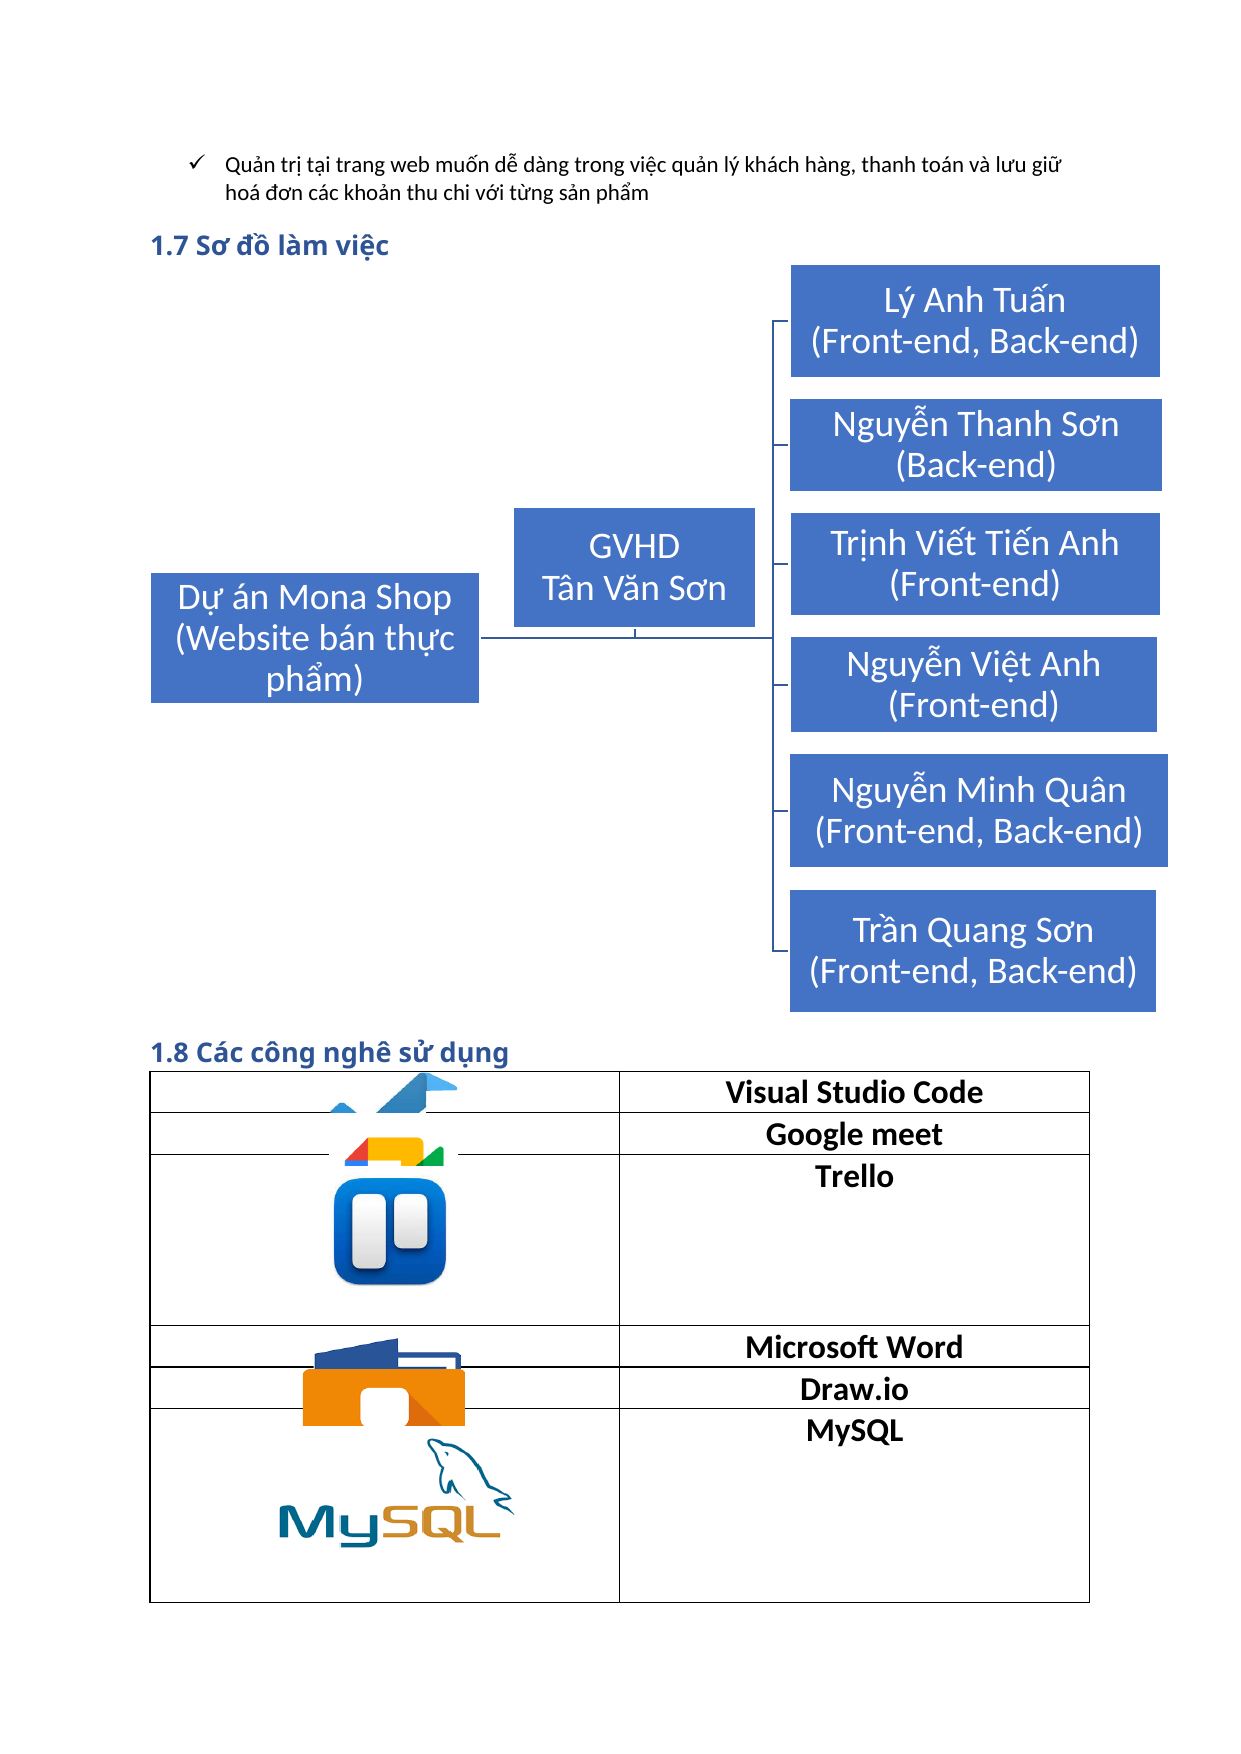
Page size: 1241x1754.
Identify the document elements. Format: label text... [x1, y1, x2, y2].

table_cell [459, 1113, 619, 1154]
table_cell Trello [620, 1155, 1089, 1325]
table_header [427, 1072, 619, 1112]
table_cell Microsoft Word [620, 1326, 1089, 1366]
table_cell [151, 1326, 619, 1366]
table_cell [461, 1368, 619, 1408]
table_cell MySQL [620, 1409, 1089, 1602]
subtitle 1.8 Các công nghê sử dụng [150, 1034, 1090, 1071]
list Quản trị tại trang web muốn dễ dàng trong việc quản lý khách hàng, thanh toán và lưu giữ hoá đơn các khoản thu chi với từng sản phẩm [187, 150, 1090, 206]
subtitle 1.7 Sơ đồ làm việc [150, 227, 1090, 264]
table_cell [151, 1113, 329, 1154]
table_cell Google meet [620, 1113, 1089, 1154]
table_header Visual Studio Code [620, 1072, 1089, 1112]
table_cell Draw.io [620, 1368, 1089, 1408]
table_header [151, 1072, 417, 1112]
table_cell [151, 1409, 619, 1602]
table_cell [151, 1155, 619, 1325]
table_cell [151, 1368, 313, 1408]
